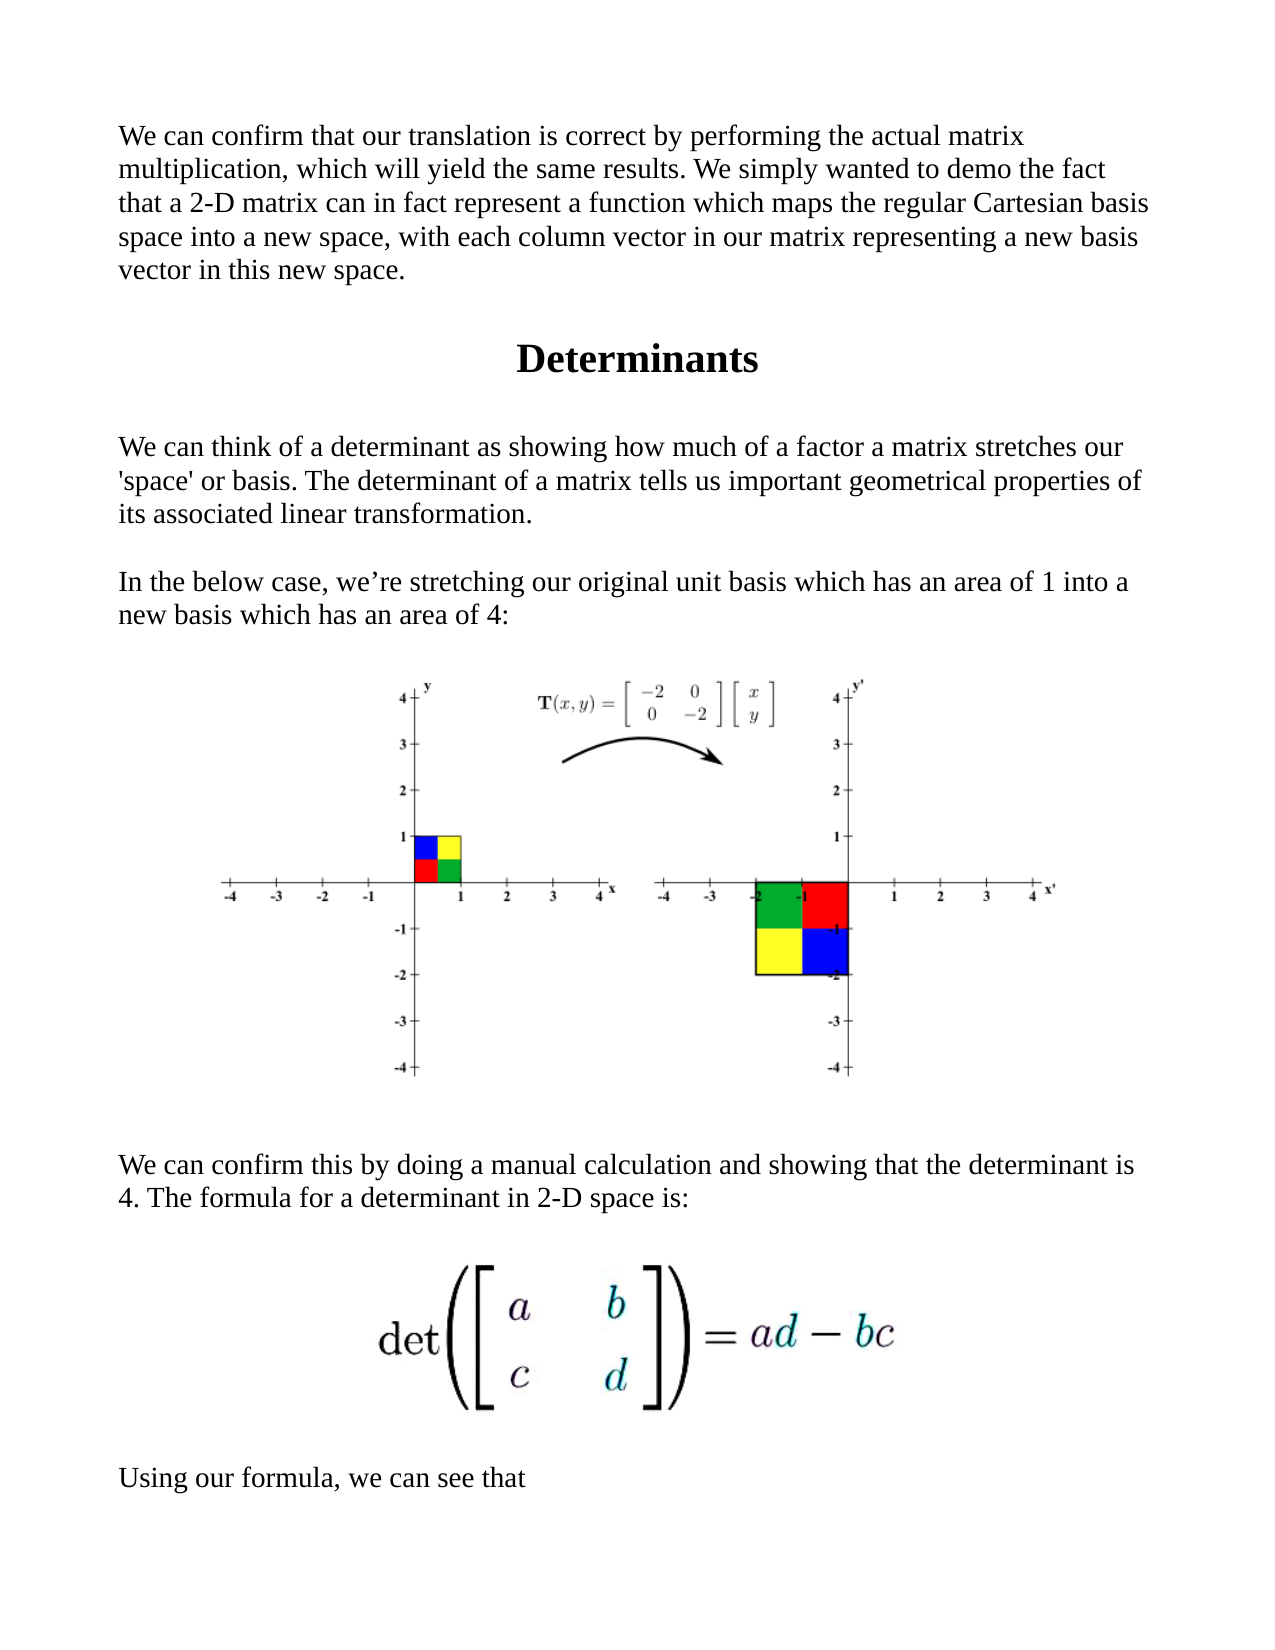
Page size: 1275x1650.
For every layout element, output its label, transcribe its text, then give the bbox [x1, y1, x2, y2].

text We can confirm that our translation is correct by performing the actual matrix multiplication, which will yield the same results. We simply wanted to demo the fact that a 2-D matrix can in fact represent a function which maps the regular Cartesian basis space into a new space, with each column vector in our matrix representing a new basis vector in this new space. [118, 118, 1157, 286]
picture [177, 664, 1098, 1080]
text Determinants [118, 334, 1157, 382]
text We can confirm this by doing a manual calculation and showing that the determinant is 4. The formula for a determinant in 2-D space is: [118, 1147, 1157, 1214]
picture [367, 1247, 908, 1427]
text Using our formula, we can see that [118, 1460, 1157, 1493]
text We can think of a determinant as showing how much of a factor a matrix stretches our 'space' or basis. The determinant of a matrix tells us important geometrical properties of its associated linear transformation. [118, 429, 1157, 530]
text In the below case, we’re stretching our original unit basis which has an area of 1 into a new basis which has an area of 4: [118, 564, 1157, 631]
